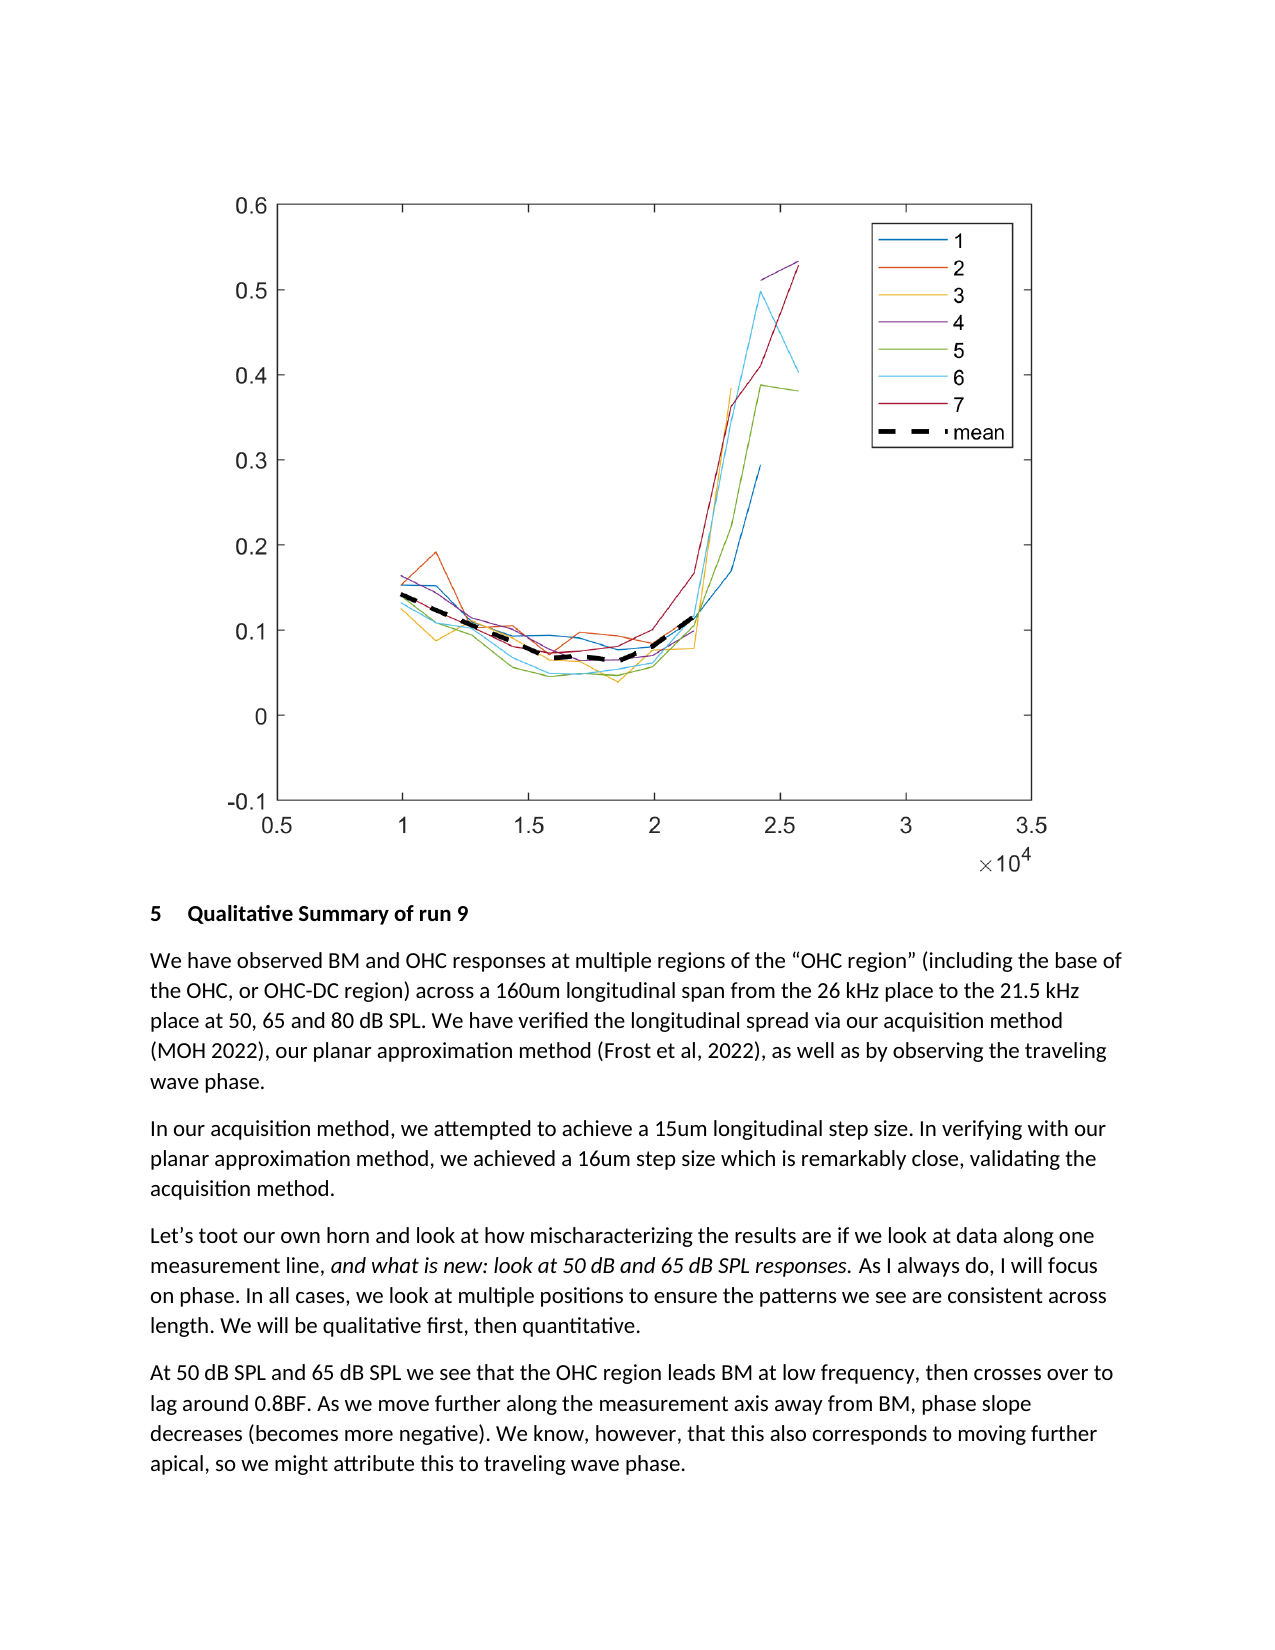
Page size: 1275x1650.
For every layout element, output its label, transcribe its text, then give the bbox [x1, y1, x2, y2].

text At 50 dB SPL and 65 dB SPL we see that the OHC region leads BM at low frequency, then crosses over to lag around 0.8BF. As we move further along the measurement axis away from BM, phase slope decreases (becomes more negative). We know, however, that this also corresponds to moving further apical, so we might attribute this to traveling wave phase. [150, 1358, 1125, 1477]
text Let’s toot our own horn and look at how mischaracterizing the results are if we look at data along one measurement line, and what is new: look at 50 dB and 65 dB SPL responses. As I always do, I will focus on phase. In all cases, we look at multiple positions to ensure the patterns we see are consistent across length. We will be qualitative first, then quantitative. [150, 1221, 1125, 1339]
picture [150, 150, 1124, 881]
text In our acquisition method, we attempted to achieve a 15um longitudinal step size. In verifying with our planar approximation method, we achieved a 16um step size which is remarkably close, validating the acquisition method. [150, 1114, 1125, 1202]
text We have observed BM and OHC responses at multiple regions of the “OHC region” (including the base of the OHC, or OHC-DC region) across a 160um longitudinal span from the 26 kHz place to the 21.5 kHz place at 50, 65 and 80 dB SPL. We have verified the longitudinal spread via our acquisition method (MOH 2022), our planar approximation method (Frost et al, 2022), as well as by observing the traveling wave phase. [150, 946, 1125, 1095]
list Qualitative Summary of run 9 [150, 899, 1125, 927]
